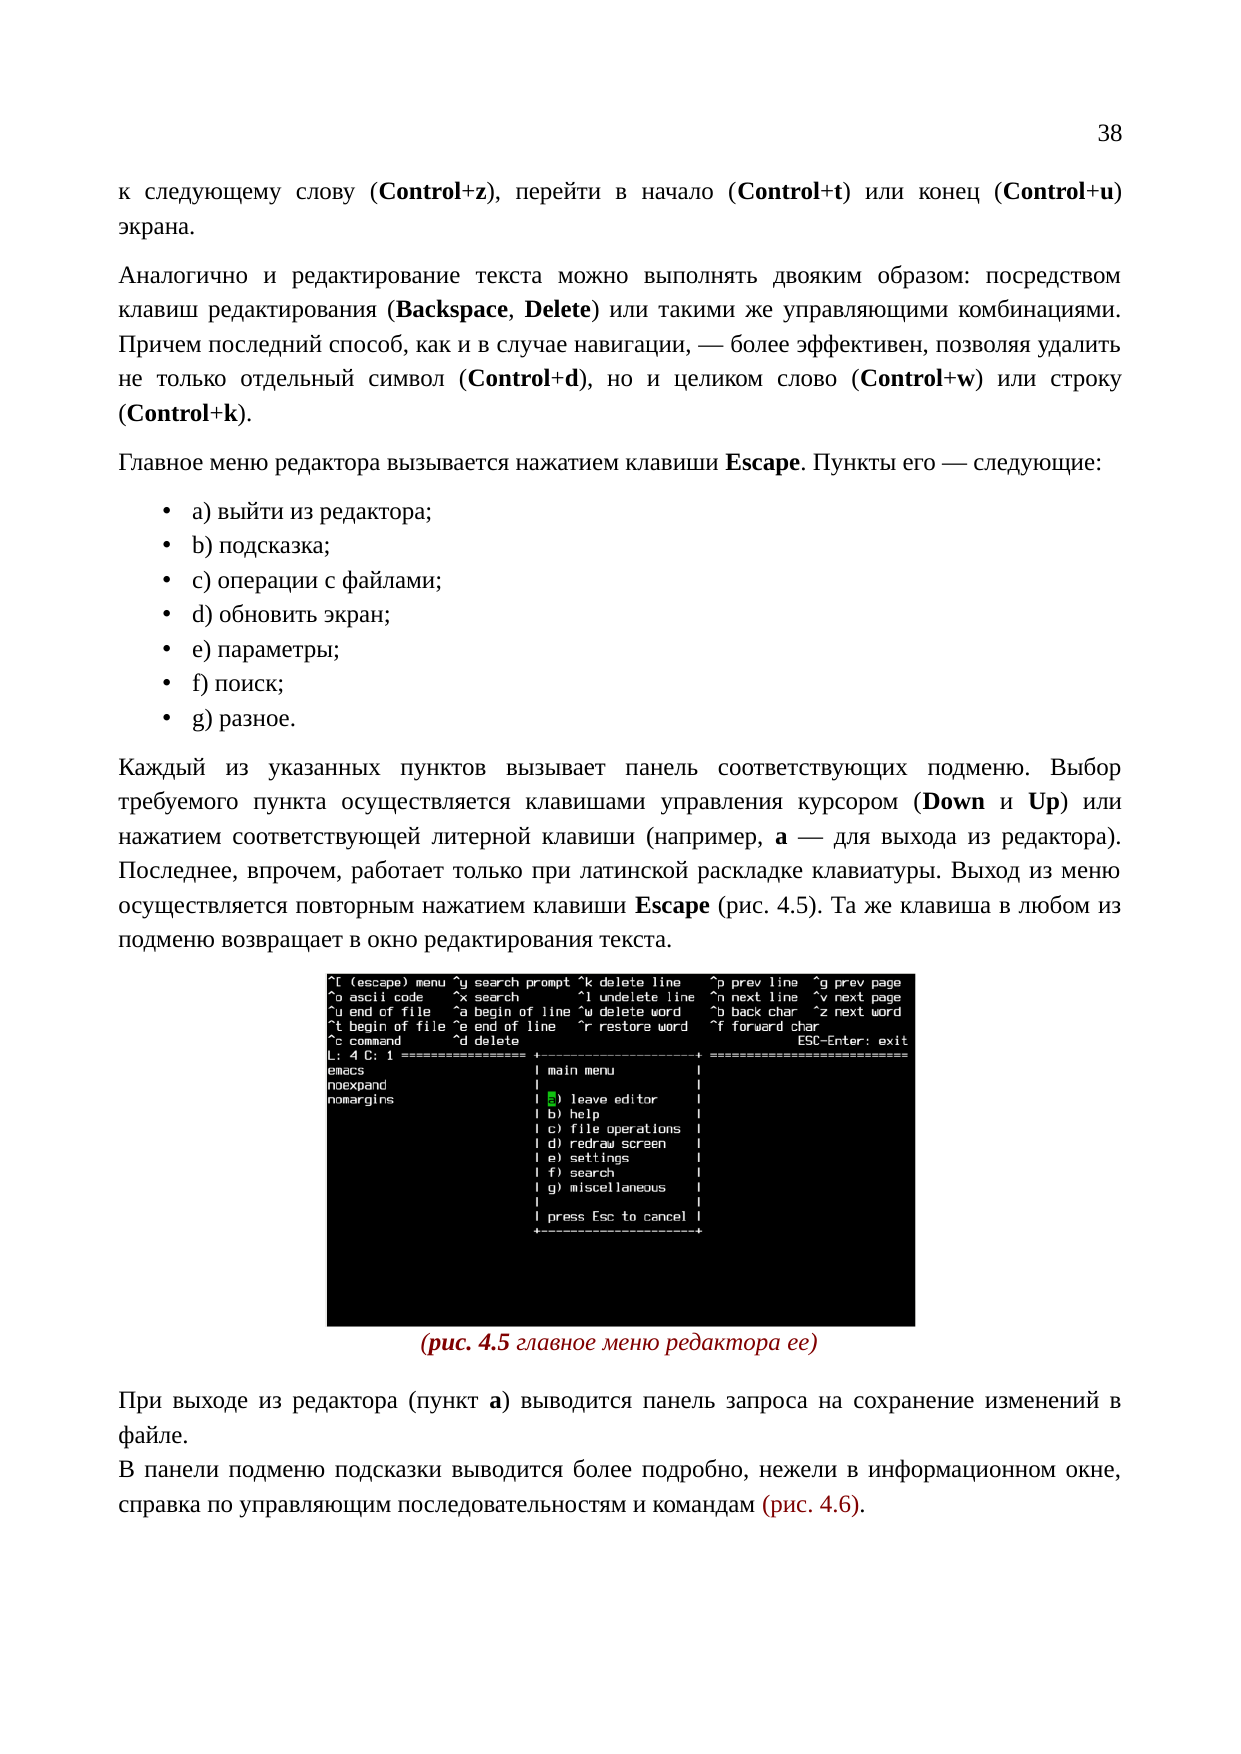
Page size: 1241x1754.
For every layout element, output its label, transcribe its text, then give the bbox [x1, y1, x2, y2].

list b) подсказка; [162, 530, 1122, 559]
text (рис. 4.5 главное меню редактора ee) [118, 973, 1122, 1356]
text При выходе из редактора (пункт a) выводится панель запроса на сохранение изменений в файле. В панели подменю подсказки выводится более подробно, нежели в информационном окне, справка по управляющим последовательностям и командам (рис. 4.6). [118, 1385, 1122, 1517]
list e) параметры; [162, 634, 1122, 663]
list g) разное. [162, 703, 1122, 732]
text Каждый из указанных пунктов вызывает панель соответствующих подменю. Выбор требуемого пункта осуществляется клавишами управления курсором (Down и Up) или нажатием соответствующей литерной клавиши (например, a — для выхода из редактора). Последнее, впрочем, работает только при латинской раскладке клавиатуры. Выход из меню осуществляется повторным нажатием клавиши Escape (рис. 4.5). Та же клавиша в любом из подменю возвращает в окно редактирования текста. [118, 752, 1122, 953]
text Аналогично и редактирование текста можно выполнять двояким образом: посредством клавиш редактирования (Backspace, Delete) или такими же управляющими комбинациями. Причем последний способ, как и в случае навигации, — более эффективен, позволяя удалить не только отдельный символ (Control+d), но и целиком слово (Control+w) или строку (Control+k). [118, 260, 1122, 427]
text Главное меню редактора вызывается нажатием клавиши Escape. Пункты его — следующие: [118, 447, 1122, 476]
text к следующему слову (Control+z), перейти в начало (Control+t) или конец (Control+u) экрана. [118, 176, 1122, 239]
list f) поиск; [162, 668, 1122, 697]
list a) выйти из редактора; [162, 496, 1122, 525]
list c) операции с файлами; [162, 565, 1122, 594]
picture [325, 973, 916, 1327]
list d) обновить экран; [162, 599, 1122, 628]
